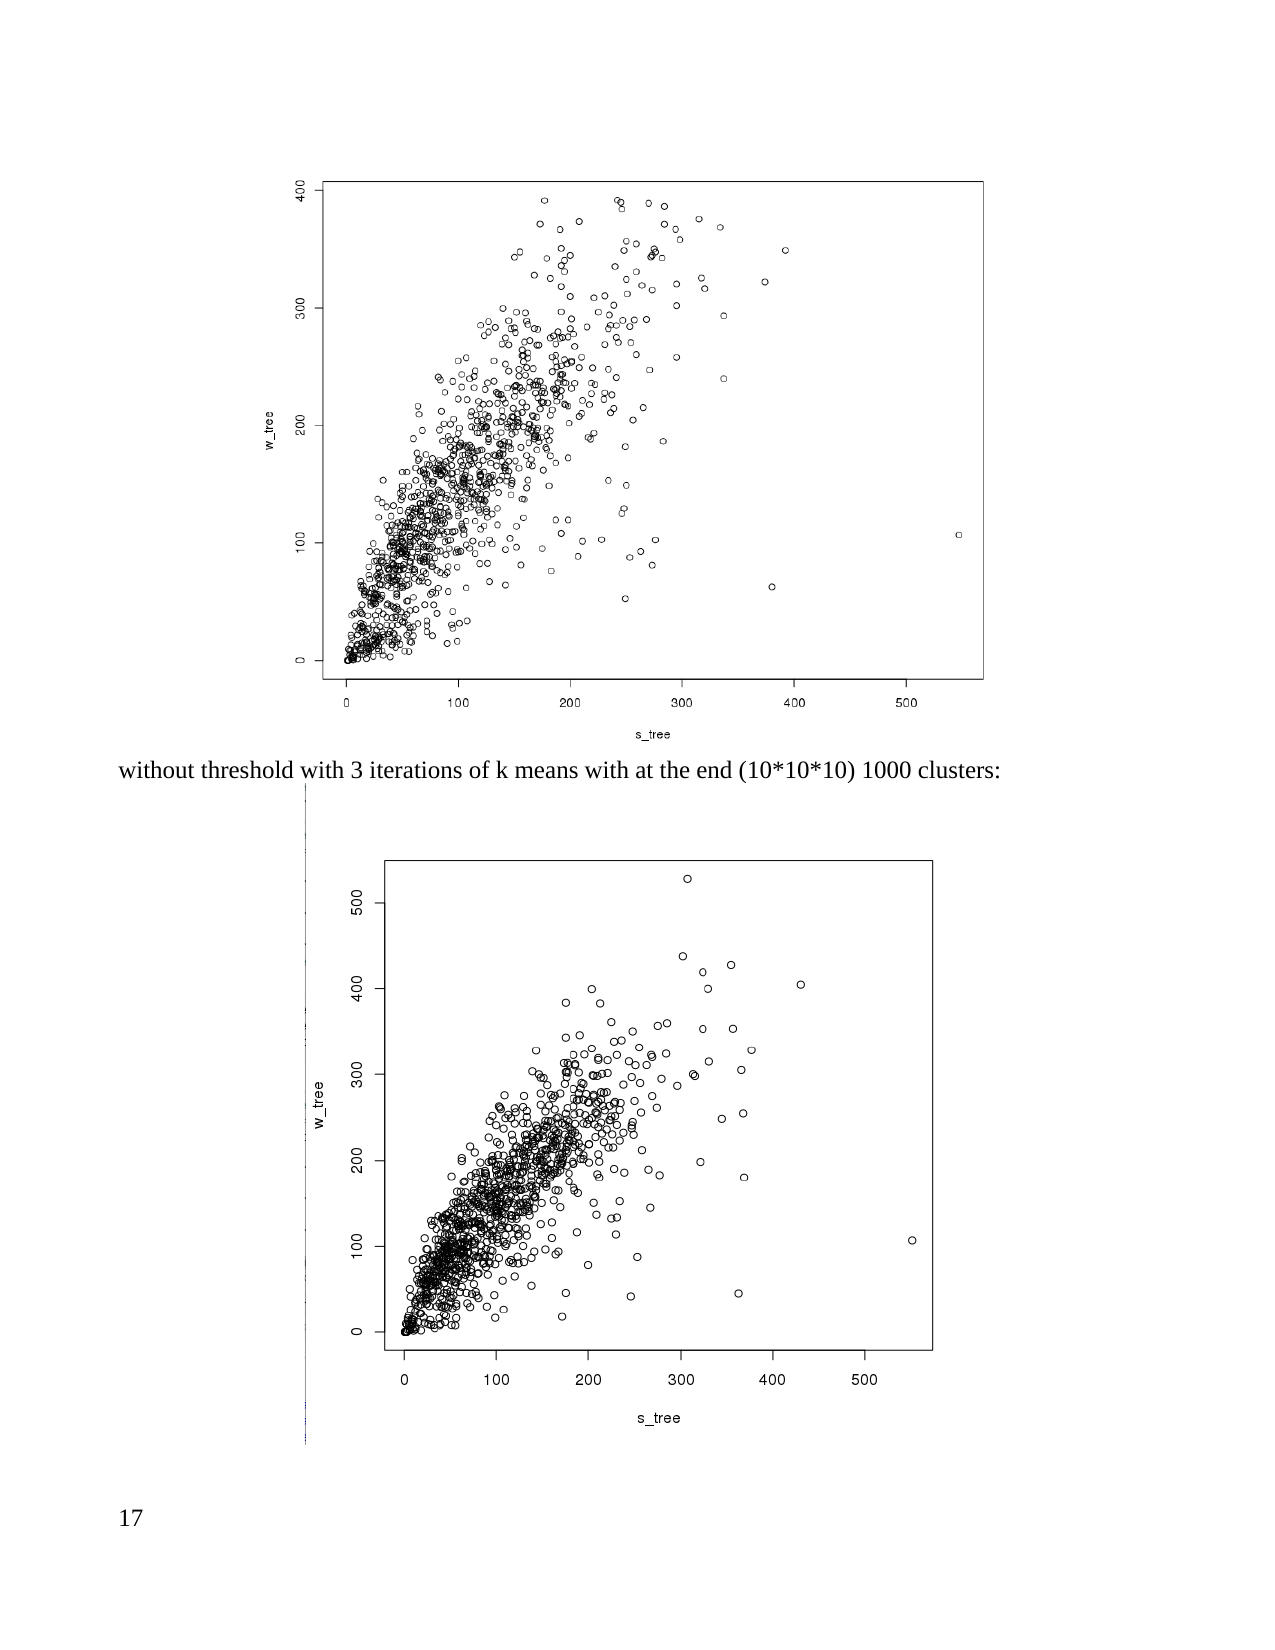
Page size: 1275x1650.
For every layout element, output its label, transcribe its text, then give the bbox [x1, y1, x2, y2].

text without threshold with 3 iterations of k means with at the end (10*10*10) 1000 clusters: [118, 118, 1157, 784]
picture [260, 118, 1015, 756]
picture [304, 783, 971, 1445]
